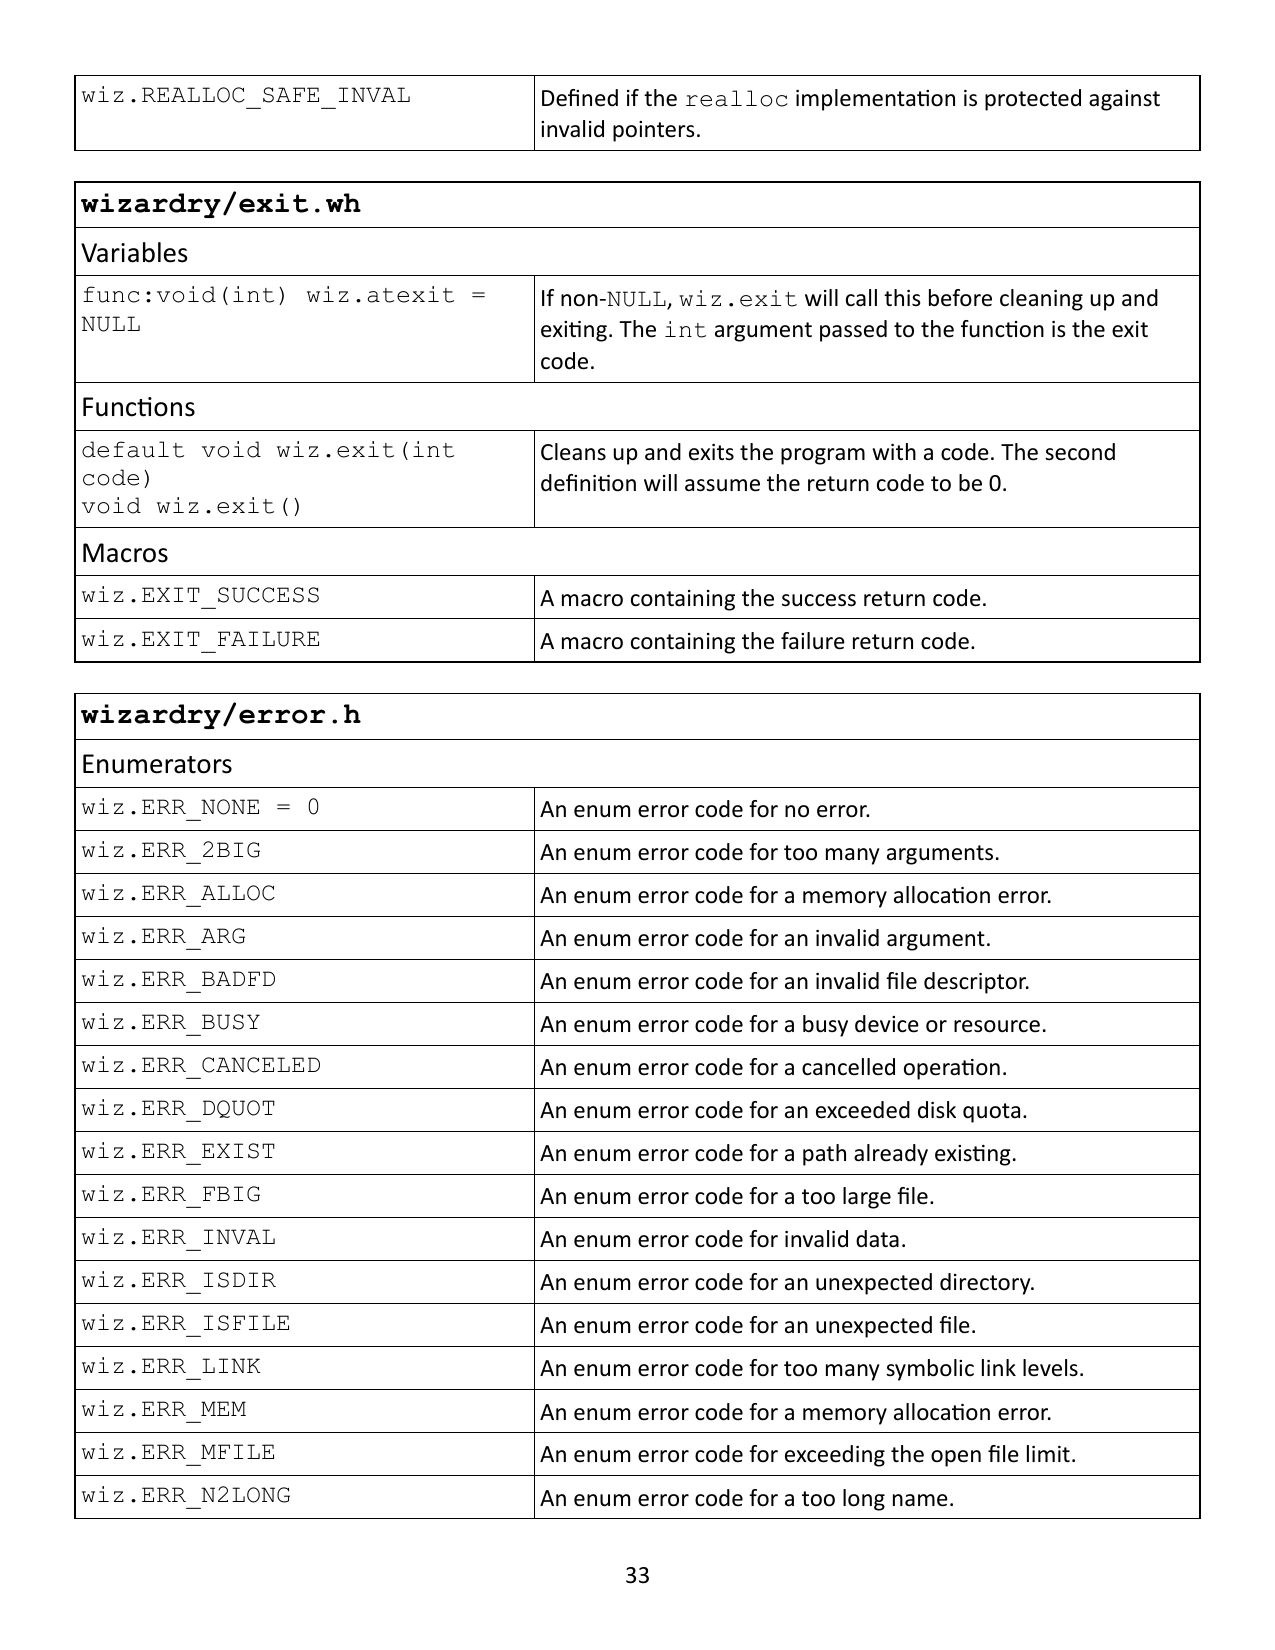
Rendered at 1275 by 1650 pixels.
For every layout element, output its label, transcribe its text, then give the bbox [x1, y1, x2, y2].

table_cell An enum error code for an exceeded disk quota. [535, 1089, 1199, 1131]
table_cell wiz.ERR_BADFD [76, 960, 534, 1002]
table_cell An enum error code for an unexpected directory. [535, 1261, 1199, 1303]
table_cell An enum error code for too many symbolic link levels. [535, 1347, 1199, 1389]
table_cell An enum error code for an invalid argument. [535, 917, 1199, 959]
table_cell wiz.ERR_INVAL [76, 1218, 534, 1260]
table_cell Cleans up and exits the program with a code. The second definition will assume the return code to be 0. [535, 431, 1199, 527]
table_cell wiz.ERR_MEM [76, 1390, 534, 1432]
table_cell wiz.ERR_ISFILE [76, 1304, 534, 1346]
table_cell wiz.ERR_EXIST [76, 1132, 534, 1174]
table_cell wiz.ERR_ALLOC [76, 874, 534, 916]
table_cell wiz.ERR_ISDIR [76, 1261, 534, 1303]
table_cell default void wiz.exit(int code) void wiz.exit() [76, 431, 534, 527]
table_cell func:void(int) wiz.atexit = NULL [76, 276, 534, 382]
table_cell If non-NULL, wiz.exit will call this before cleaning up and exiting. The int argument passed to the function is the exit code. [535, 276, 1199, 382]
table_cell An enum error code for a too long name. [535, 1476, 1199, 1518]
table_cell wiz.ERR_DQUOT [76, 1089, 534, 1131]
table_cell An enum error code for a busy device or resource. [535, 1003, 1199, 1045]
table_cell An enum error code for a path already existing. [535, 1132, 1199, 1174]
table_cell wiz.ERR_N2LONG [76, 1476, 534, 1518]
table_cell An enum error code for invalid data. [535, 1218, 1199, 1260]
table_cell wiz.EXIT_FAILURE [76, 619, 534, 661]
table_cell An enum error code for an unexpected file. [535, 1304, 1199, 1346]
table_header wizardry/exit.wh [76, 183, 1199, 227]
table_cell wiz.ERR_2BIG [76, 831, 534, 873]
table_cell Functions [76, 383, 1199, 430]
table_cell wiz.ERR_BUSY [76, 1003, 534, 1045]
table_cell A macro containing the failure return code. [535, 619, 1199, 661]
table_cell wiz.EXIT_SUCCESS [76, 576, 534, 618]
table_cell Macros [76, 528, 1199, 575]
table_cell An enum error code for a cancelled operation. [535, 1046, 1199, 1088]
table_cell wiz.ERR_NONE = 0 [76, 788, 534, 829]
table_cell An enum error code for a too large file. [535, 1175, 1199, 1217]
table_cell Enumerators [76, 740, 1199, 787]
table_cell Defined if the realloc implementation is protected against invalid pointers. [535, 76, 1199, 150]
table_cell An enum error code for a memory allocation error. [535, 874, 1199, 916]
table_cell An enum error code for exceeding the open file limit. [535, 1433, 1199, 1475]
table_cell wiz.ERR_LINK [76, 1347, 534, 1389]
table_cell wiz.ERR_CANCELED [76, 1046, 534, 1088]
table_cell wiz.ERR_ARG [76, 917, 534, 959]
table_cell wiz.REALLOC_SAFE_INVAL [76, 76, 534, 150]
table_cell wiz.ERR_MFILE [76, 1433, 534, 1475]
table_cell A macro containing the success return code. [535, 576, 1199, 618]
table_cell An enum error code for too many arguments. [535, 831, 1199, 873]
table_cell An enum error code for no error. [535, 788, 1199, 829]
table_cell An enum error code for an invalid file descriptor. [535, 960, 1199, 1002]
table_cell An enum error code for a memory allocation error. [535, 1390, 1199, 1432]
table_cell Variables [76, 228, 1199, 275]
table_header wizardry/error.h [76, 694, 1199, 738]
table_cell wiz.ERR_FBIG [76, 1175, 534, 1217]
